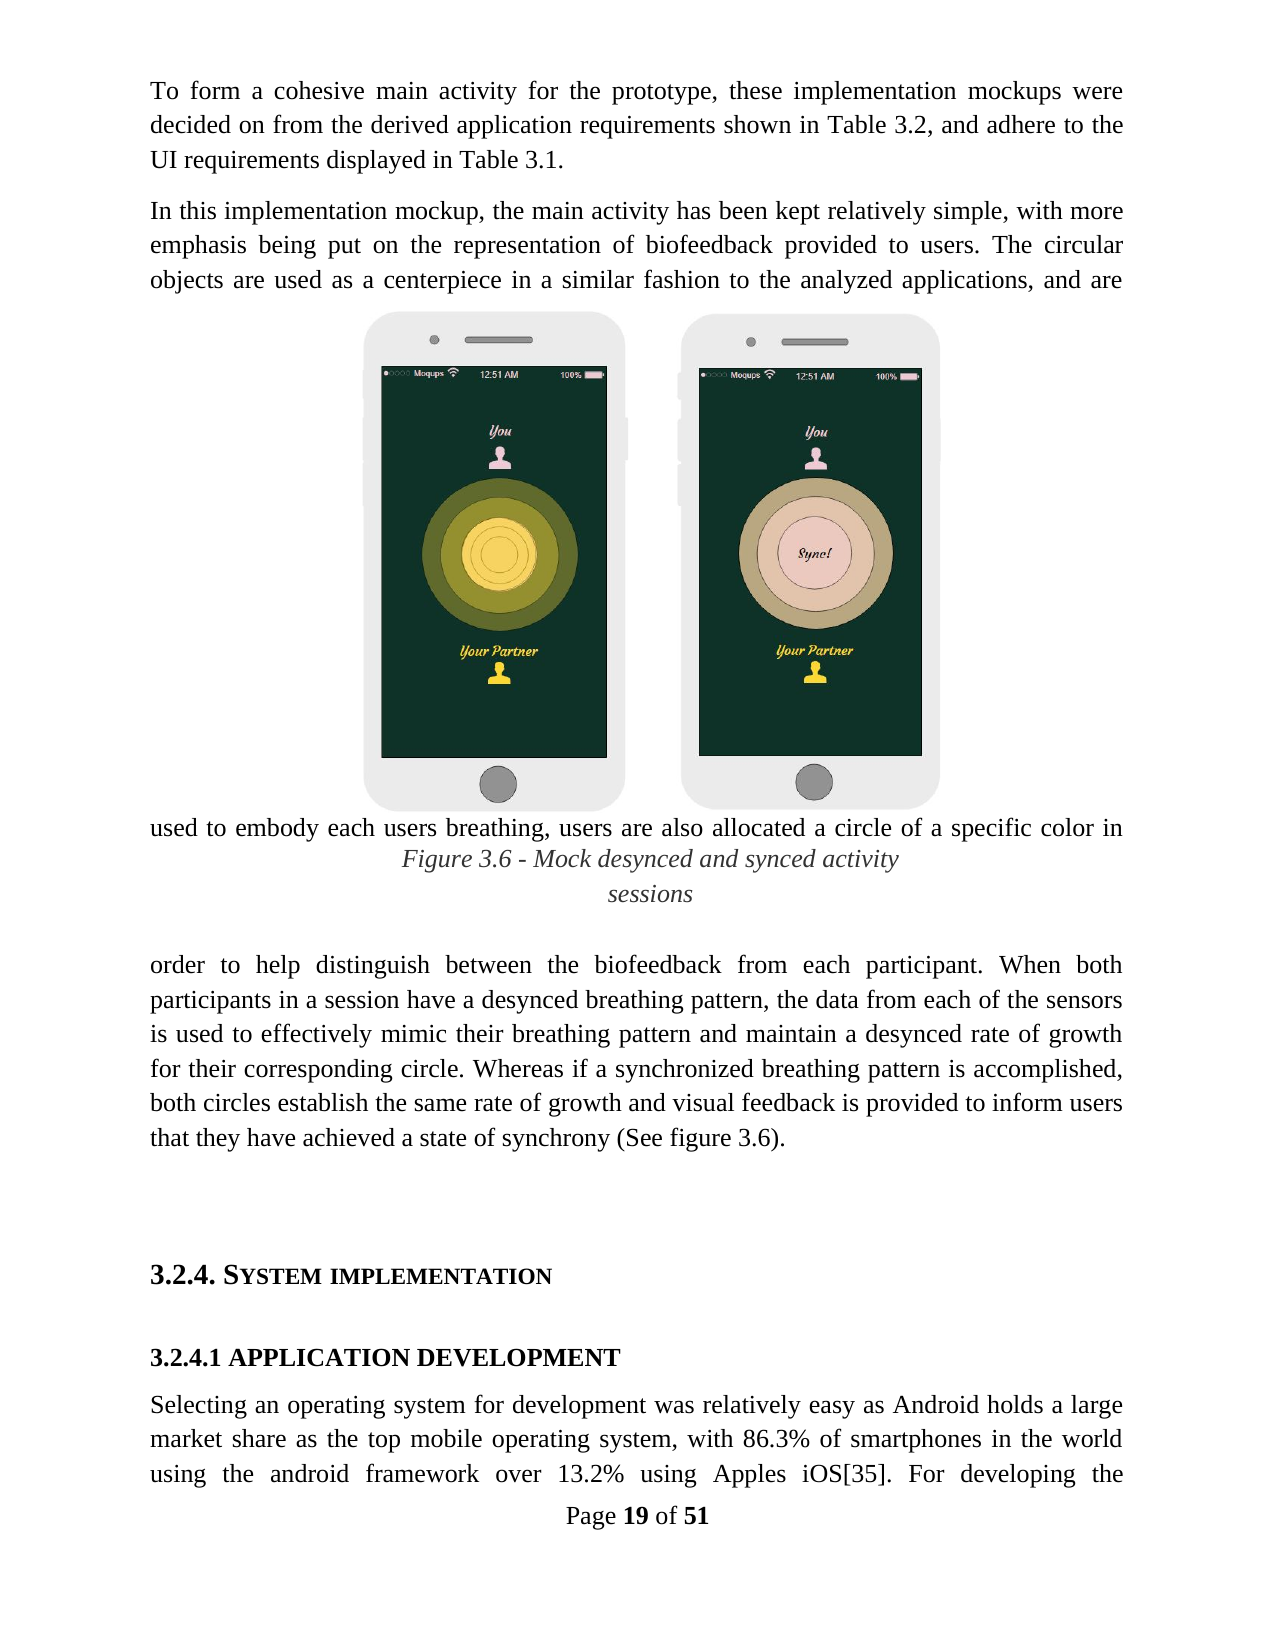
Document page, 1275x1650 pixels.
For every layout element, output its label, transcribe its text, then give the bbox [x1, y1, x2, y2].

text In this implementation mockup, the main activity has been kept relatively simple, with more emphasis being put on the representation of biofeedback provided to users. The circular objects are used as a centerpiece in a similar fashion to the analyzed applications, and are used to embody each users breathing, users are also allocated a circle of a specific color in order to help distinguish between the biofeedback from each participant. When both participants in a session have a desynced breathing pattern, the data from each of the sensors is used to effectively mimic their breathing pattern and maintain a desynced rate of growth for their corresponding circle. Whereas if a synchronized breathing pattern is accomplished, both circles establish the same rate of growth and visual feedback is provided to inform users that they have achieved a state of synchrony (See figure 3.6). [150, 195, 1125, 1152]
text Figure 3.6 - Mock desynced and synced activity sessions [362, 843, 941, 908]
subtitle 3.2.4.1 Application development [150, 1342, 1125, 1372]
text Selecting an operating system for development was relatively easy as Android holds a large market share as the top mobile operating system, with 86.3% of smartphones in the world using the android framework over 13.2% using Apples iOS[35]. For developing the [150, 1389, 1125, 1488]
text To form a cohesive main activity for the prototype, these implementation mockups were decided on from the derived application requirements shown in Table 3.2, and adhere to the UI requirements displayed in Table 3.1. [150, 75, 1125, 174]
subtitle 3.2.4. System implementation [150, 1257, 1125, 1291]
